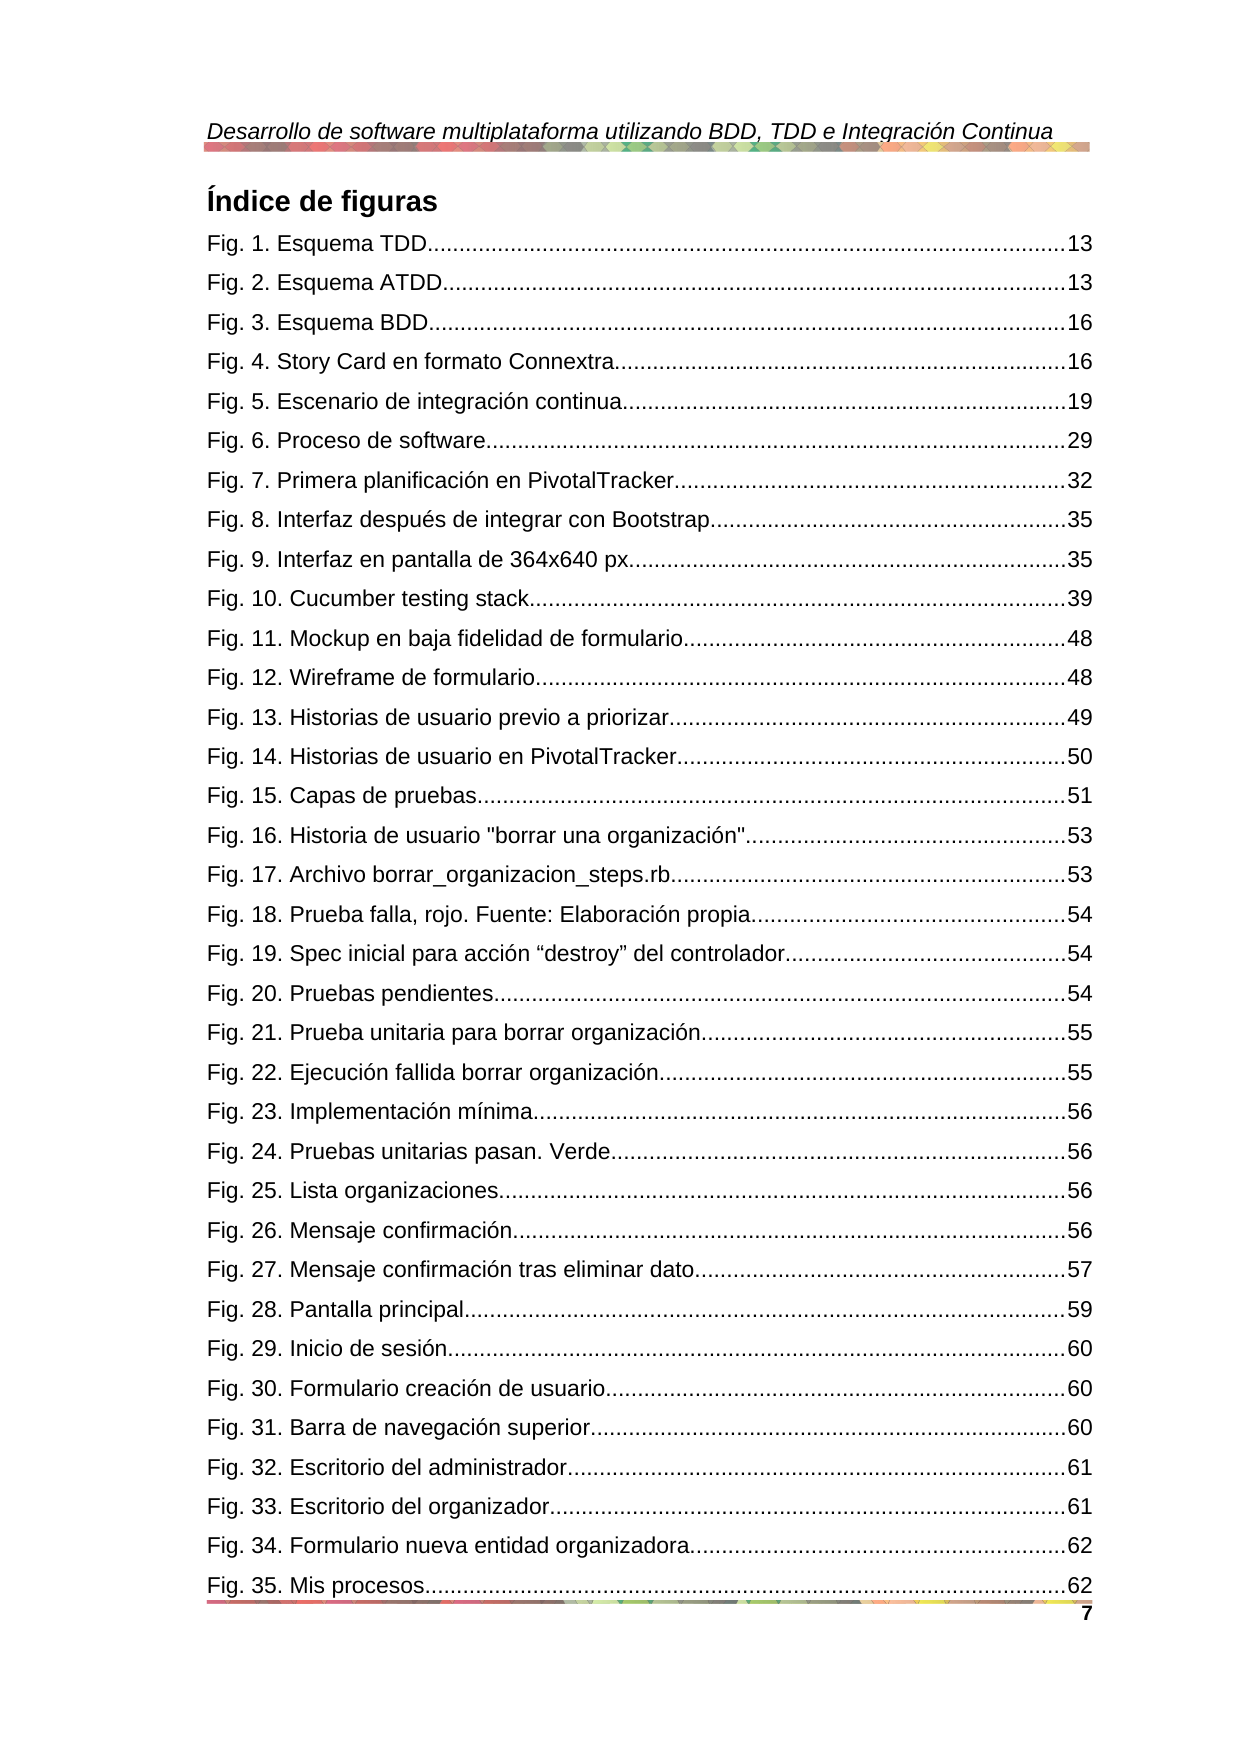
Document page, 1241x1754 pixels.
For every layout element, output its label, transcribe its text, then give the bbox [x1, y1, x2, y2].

text Fig. 18. Prueba falla, rojo. Fuente: Elaboración propia. 54 [207, 901, 1093, 927]
text Fig. 22. Ejecución fallida borrar organización.. 55 [207, 1059, 1093, 1085]
text Fig. 9. Interfaz en pantalla de 364x640 px.. 35 [207, 546, 1093, 572]
text [206, 1600, 1093, 1604]
text Fig. 1. Esquema TDD.. 13 [207, 230, 1093, 256]
text Fig. 2. Esquema ATDD.. 13 [207, 269, 1093, 296]
text Fig. 34. Formulario nueva entidad organizadora.. 62 [207, 1532, 1093, 1559]
text Fig. 7. Primera planificación en PivotalTracker.. 32 [207, 467, 1093, 493]
text Fig. 13. Historias de usuario previo a priorizar.. 49 [207, 703, 1093, 730]
text Fig. 29. Inicio de sesión.. 60 [207, 1335, 1093, 1361]
text Fig. 23. Implementación mínima.. 56 [207, 1098, 1093, 1124]
text Fig. 14. Historias de usuario en PivotalTracker.. 50 [207, 743, 1093, 769]
text Fig. 19. Spec inicial para acción “destroy” del controlador. 54 [207, 940, 1093, 967]
text Fig. 32. Escritorio del administrador.. 61 [207, 1453, 1093, 1480]
text Fig. 15. Capas de pruebas.. 51 [207, 782, 1093, 809]
text Fig. 35. Mis procesos.. 62 [207, 1572, 1093, 1598]
text Fig. 8. Interfaz después de integrar con Bootstrap.. 35 [207, 506, 1093, 532]
text Fig. 31. Barra de navegación superior.. 60 [207, 1414, 1093, 1440]
text Fig. 33. Escritorio del organizador.. 61 [207, 1493, 1093, 1519]
text Fig. 10. Cucumber testing stack. 39 [207, 585, 1093, 611]
text Fig. 4. Story Card en formato Connextra. 16 [207, 348, 1093, 374]
text Fig. 28. Pantalla principal.. 59 [207, 1296, 1093, 1322]
text [203, 142, 1090, 152]
text Fig. 24. Pruebas unitarias pasan. Verde.. 56 [207, 1138, 1093, 1164]
text Fig. 21. Prueba unitaria para borrar organización.. 55 [207, 1019, 1093, 1046]
text Fig. 12. Wireframe de formulario.. 48 [207, 664, 1093, 690]
text Fig. 26. Mensaje confirmación.. 56 [207, 1217, 1093, 1243]
text Fig. 25. Lista organizaciones.. 56 [207, 1177, 1093, 1203]
text Fig. 17. Archivo borrar_organizacion_steps.rb.. 53 [207, 861, 1093, 888]
text Fig. 3. Esquema BDD.. 16 [207, 309, 1093, 335]
subtitle Índice de figuras [207, 184, 1093, 217]
text Fig. 27. Mensaje confirmación tras eliminar dato.. 57 [207, 1256, 1093, 1282]
text Fig. 20. Pruebas pendientes.. 54 [207, 980, 1093, 1006]
text Fig. 5. Escenario de integración continua.. 19 [207, 388, 1093, 414]
text Fig. 16. Historia de usuario "borrar una organización".. 53 [207, 822, 1093, 848]
text Fig. 6. Proceso de software.. 29 [207, 427, 1093, 453]
text Fig. 30. Formulario creación de usuario.. 60 [207, 1374, 1093, 1401]
text Fig. 11. Mockup en baja fidelidad de formulario.. 48 [207, 624, 1093, 651]
